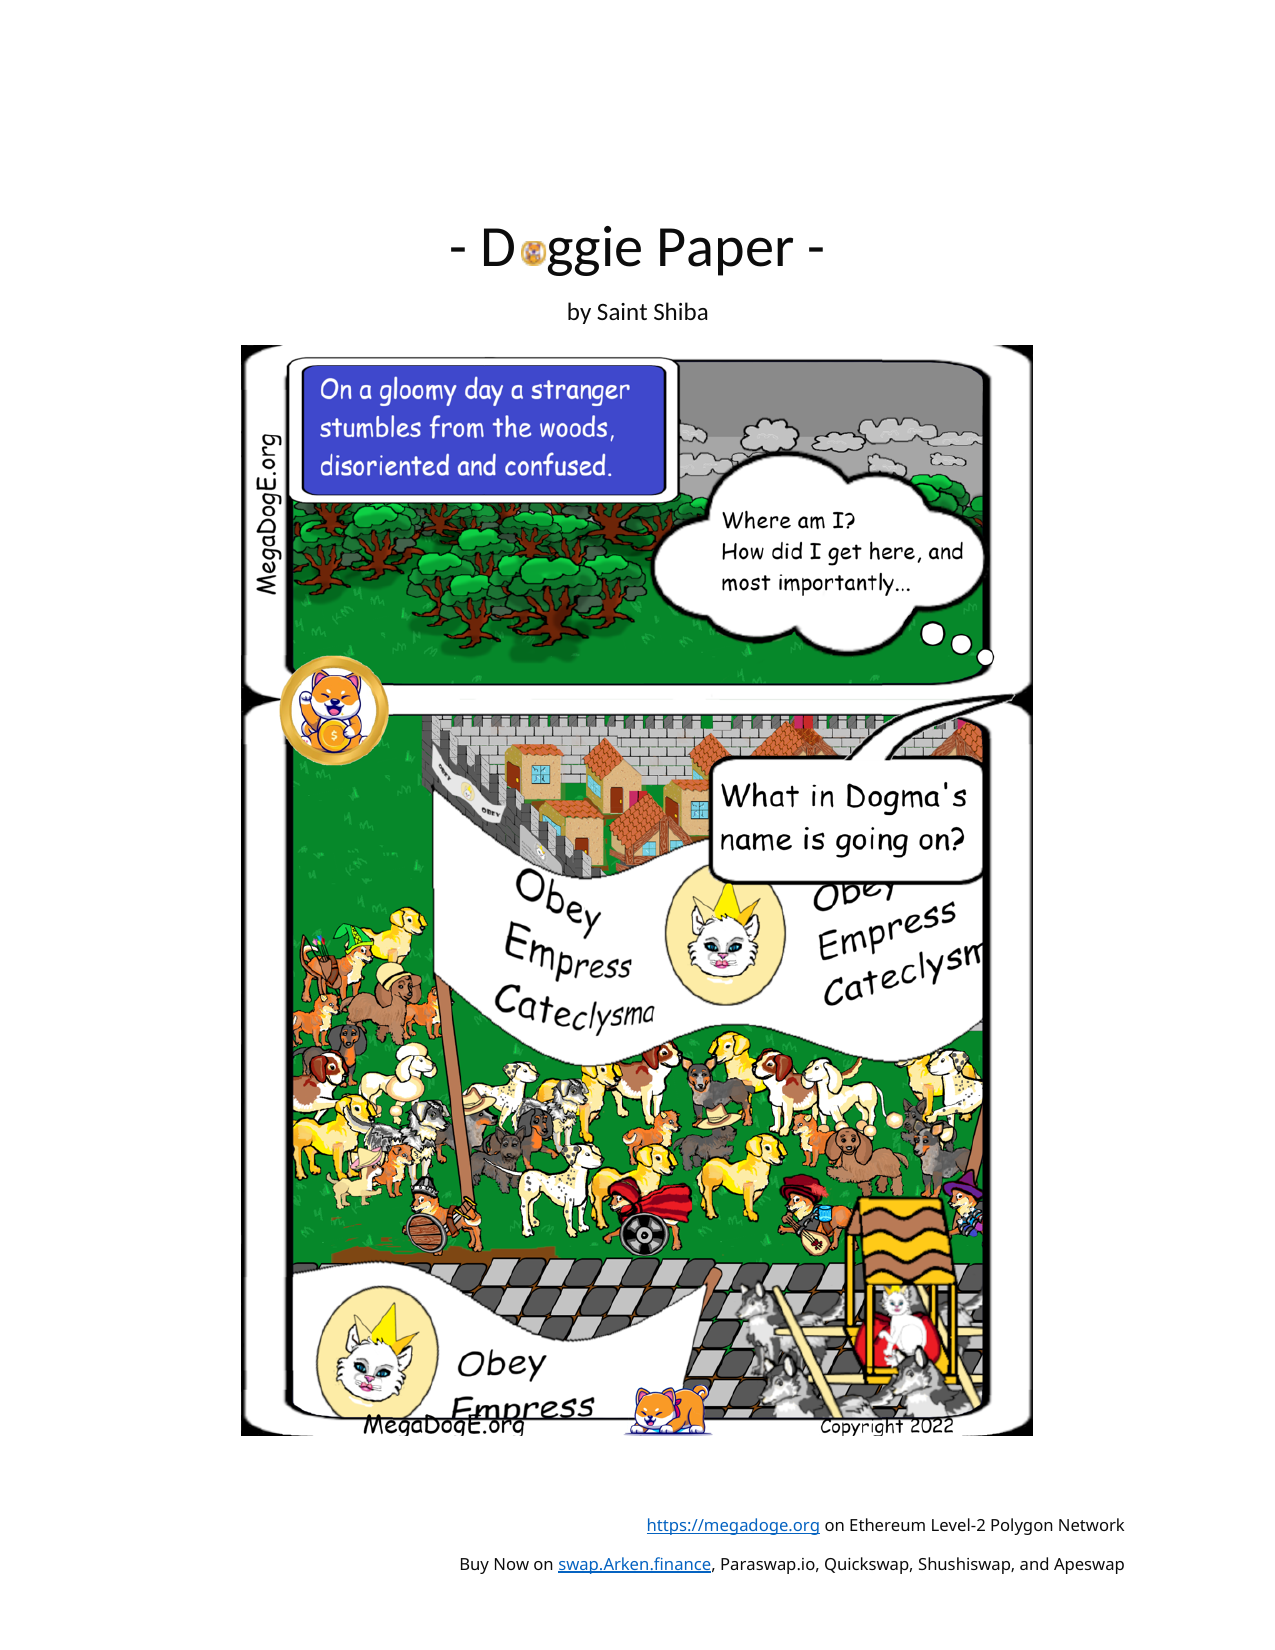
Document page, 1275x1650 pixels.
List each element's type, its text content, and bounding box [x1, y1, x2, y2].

list - D ggie Paper - [150, 209, 1125, 281]
picture [241, 345, 1033, 1436]
picture [521, 241, 547, 266]
text by Saint Shiba [150, 296, 1125, 327]
